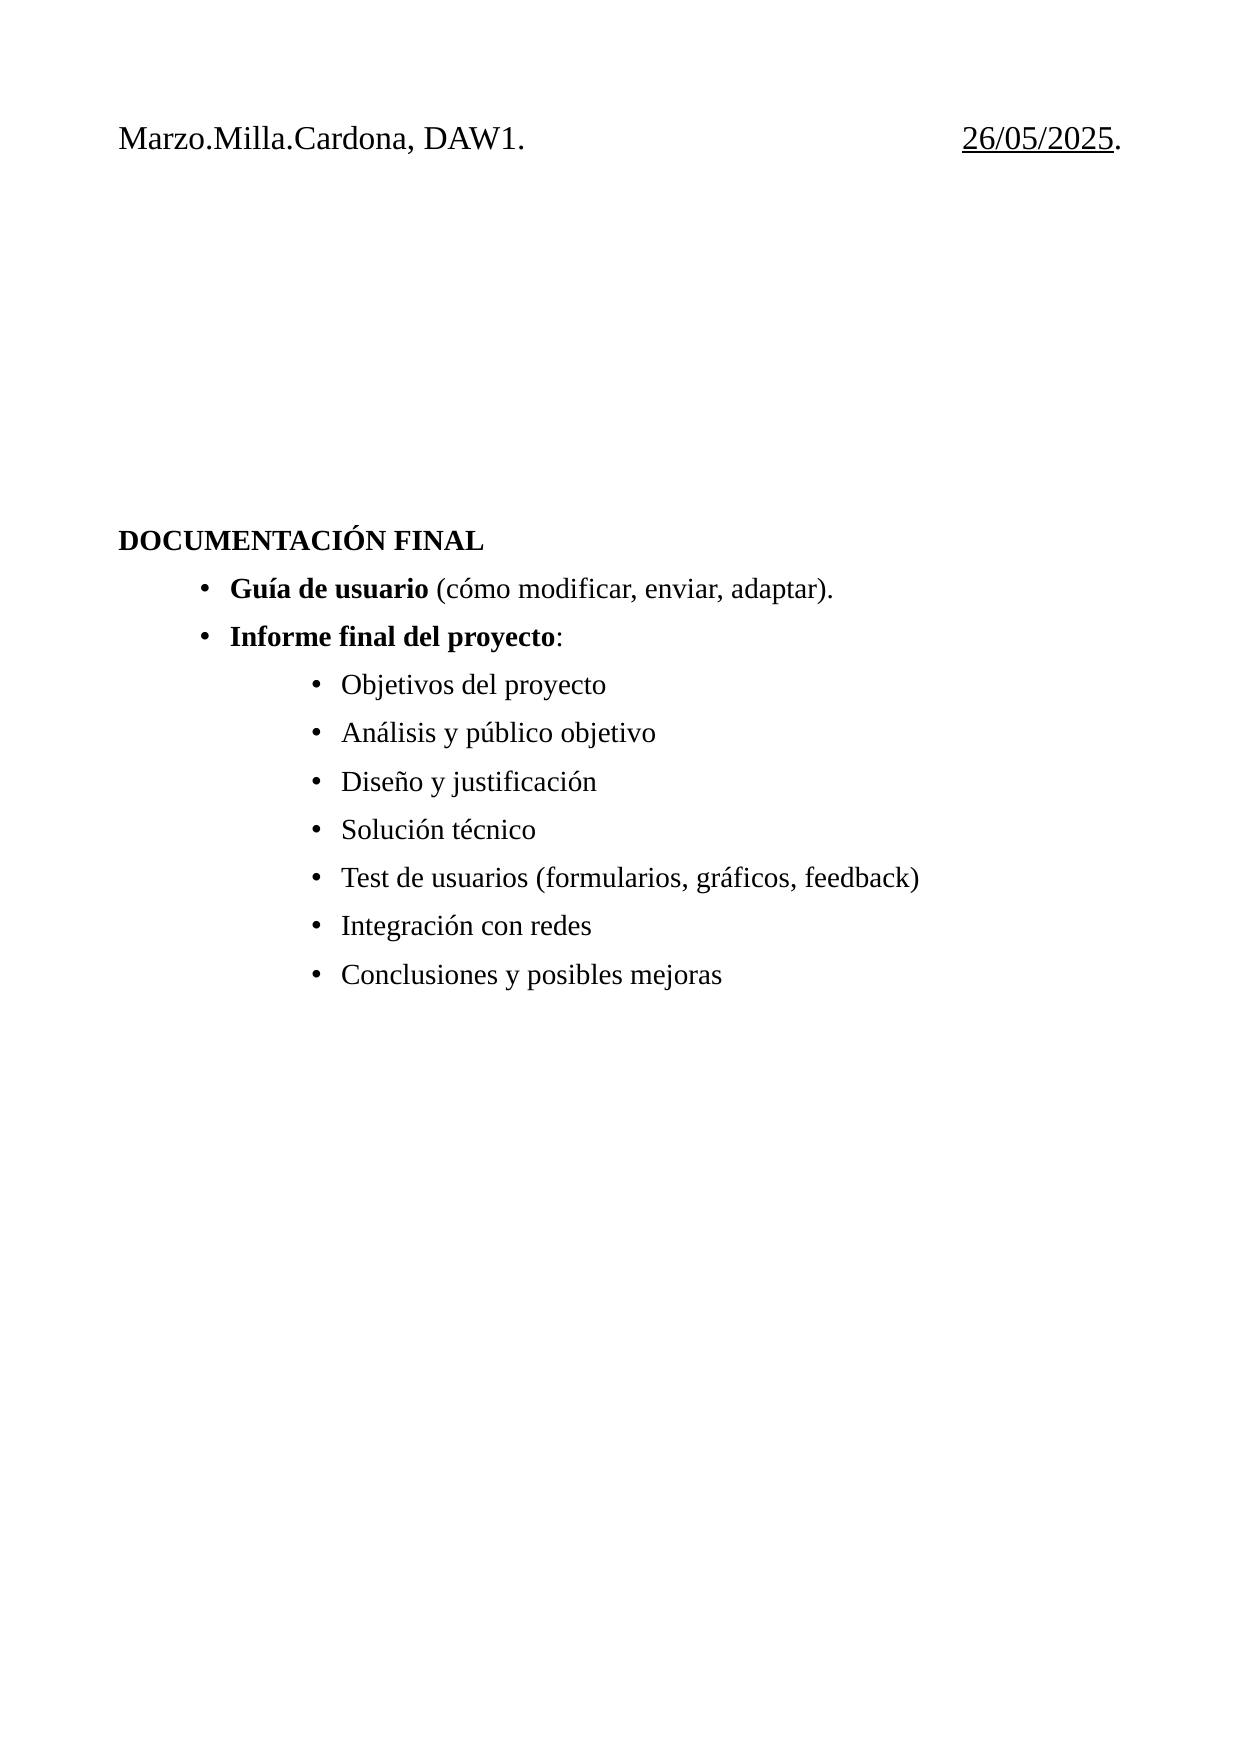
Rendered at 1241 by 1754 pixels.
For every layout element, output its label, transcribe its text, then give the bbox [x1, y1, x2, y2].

list Test de usuarios (formularios, gráficos, feedback) [311, 860, 1122, 894]
list Diseño y justificación [311, 764, 1122, 797]
list Análisis y público objetivo [311, 716, 1122, 749]
list Conclusiones y posibles mejoras [311, 957, 1122, 990]
text DOCUMENTACIÓN FINAL [118, 523, 1122, 556]
list Informe final del proyecto: [200, 619, 1122, 653]
list Objetivos del proyecto [311, 667, 1122, 701]
list Integración con redes [311, 908, 1122, 942]
list Guía de usuario (cómo modificar, enviar, adaptar). [200, 571, 1122, 604]
list Solución técnico [311, 812, 1122, 846]
